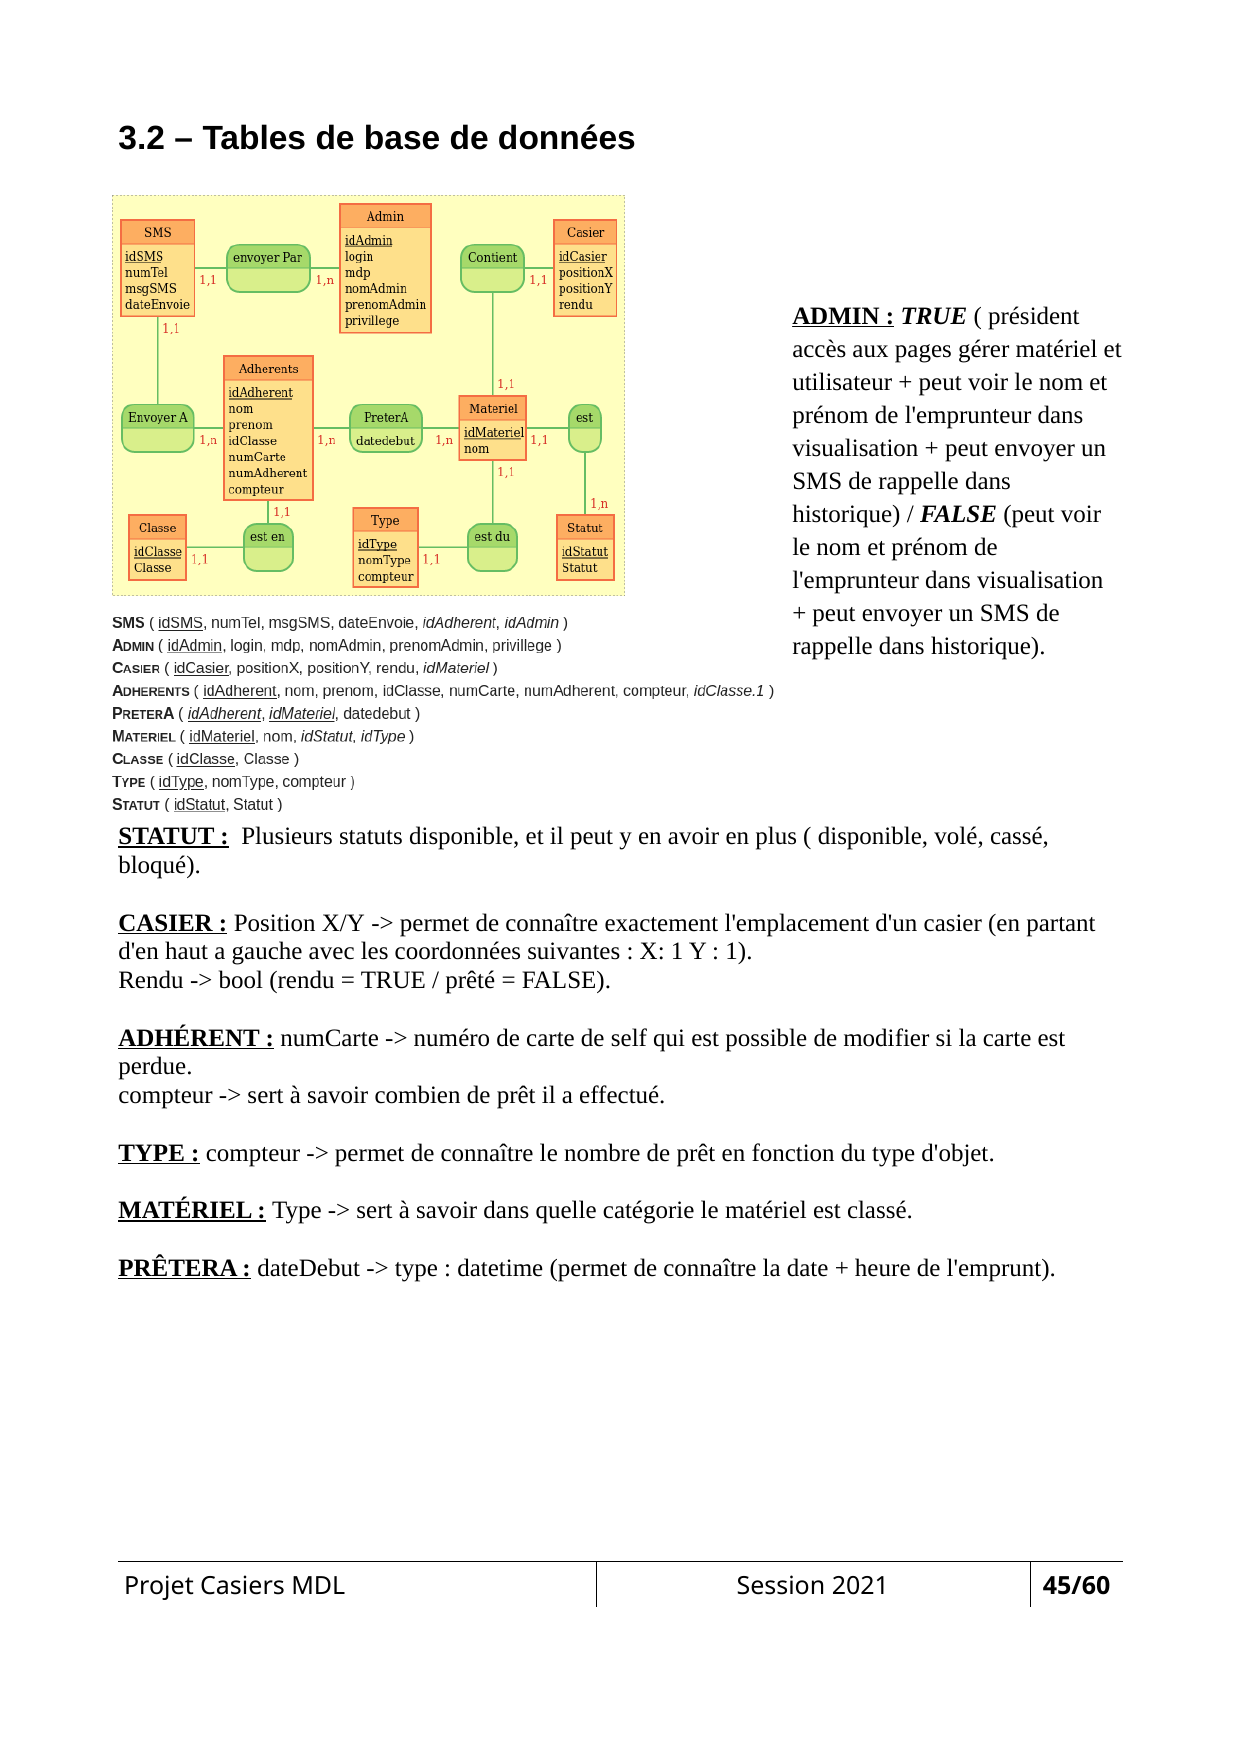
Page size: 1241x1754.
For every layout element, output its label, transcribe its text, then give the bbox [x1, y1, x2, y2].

picture [106, 192, 793, 812]
text TYPE : compteur -> permet de connaître le nombre de prêt en fonction du type d'objet. [118, 1138, 1122, 1166]
text MATÉRIEL : Type -> sert à savoir dans quelle catégorie le matériel est classé. [118, 1195, 1122, 1224]
subtitle 3.2 – Tables de base de données [118, 118, 1122, 157]
text STATUT : Plusieurs statuts disponible, et il peut y en avoir en plus ( disponible, volé, cassé, bloqué). [118, 821, 1122, 879]
text ADHÉRENT : numCarte -> numéro de carte de self qui est possible de modifier si la carte est perdue. [118, 1023, 1122, 1080]
text CASIER : Position X/Y -> permet de connaître exactement l'emplacement d'un casier (en partant d'en haut a gauche avec les coordonnées suivantes : X: 1 Y : 1). [118, 908, 1122, 965]
text Rendu -> bool (rendu = TRUE / prêté = FALSE). [118, 965, 1122, 994]
text ADMIN : TRUE ( président accès aux pages gérer matériel et utilisateur + peut voir le nom et prénom de l'emprunteur dans visualisation + peut envoyer un SMS de rappelle dans historique) / FALSE (peut voir le nom et prénom de l'emprunteur dans visualisation + peut envoyer un SMS de rappelle dans historique). [793, 301, 1122, 660]
text compteur -> sert à savoir combien de prêt il a effectué. [118, 1080, 1122, 1109]
text PRÊTERA : dateDebut -> type : datetime (permet de connaître la date + heure de l'emprunt). [118, 1253, 1122, 1281]
